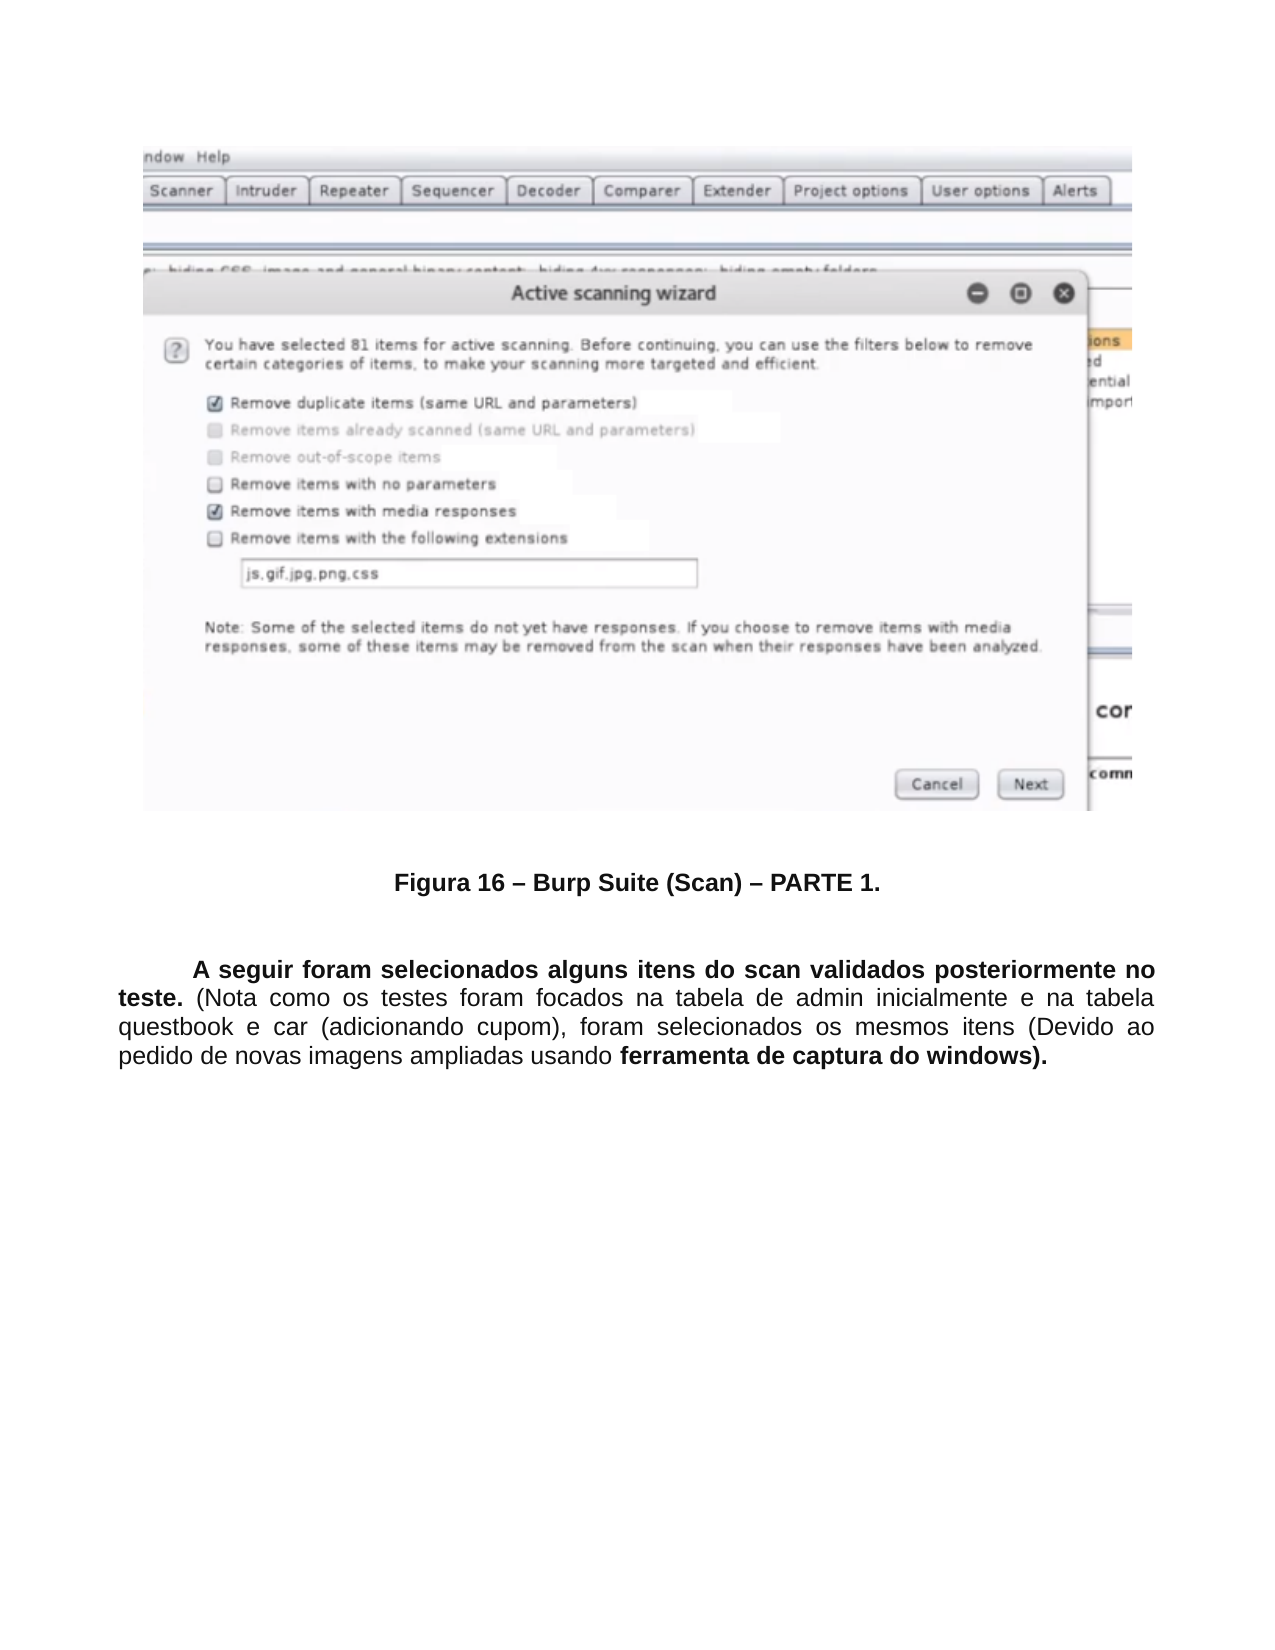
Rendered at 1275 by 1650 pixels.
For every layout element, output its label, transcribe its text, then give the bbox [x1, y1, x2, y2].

picture [143, 146, 1133, 811]
text Figura 16 – Burp Suite (Scan) – PARTE 1. [118, 868, 1157, 897]
text A seguir foram selecionados alguns itens do scan validados posteriormente no teste. (Nota como os testes foram focados na tabela de admin inicialmente e na tabela questbook e car (adicionando cupom), foram selecionados os mesmos itens (Devido ao pedido de novas imagens ampliadas usando ferramenta de captura do windows). [118, 955, 1157, 1070]
